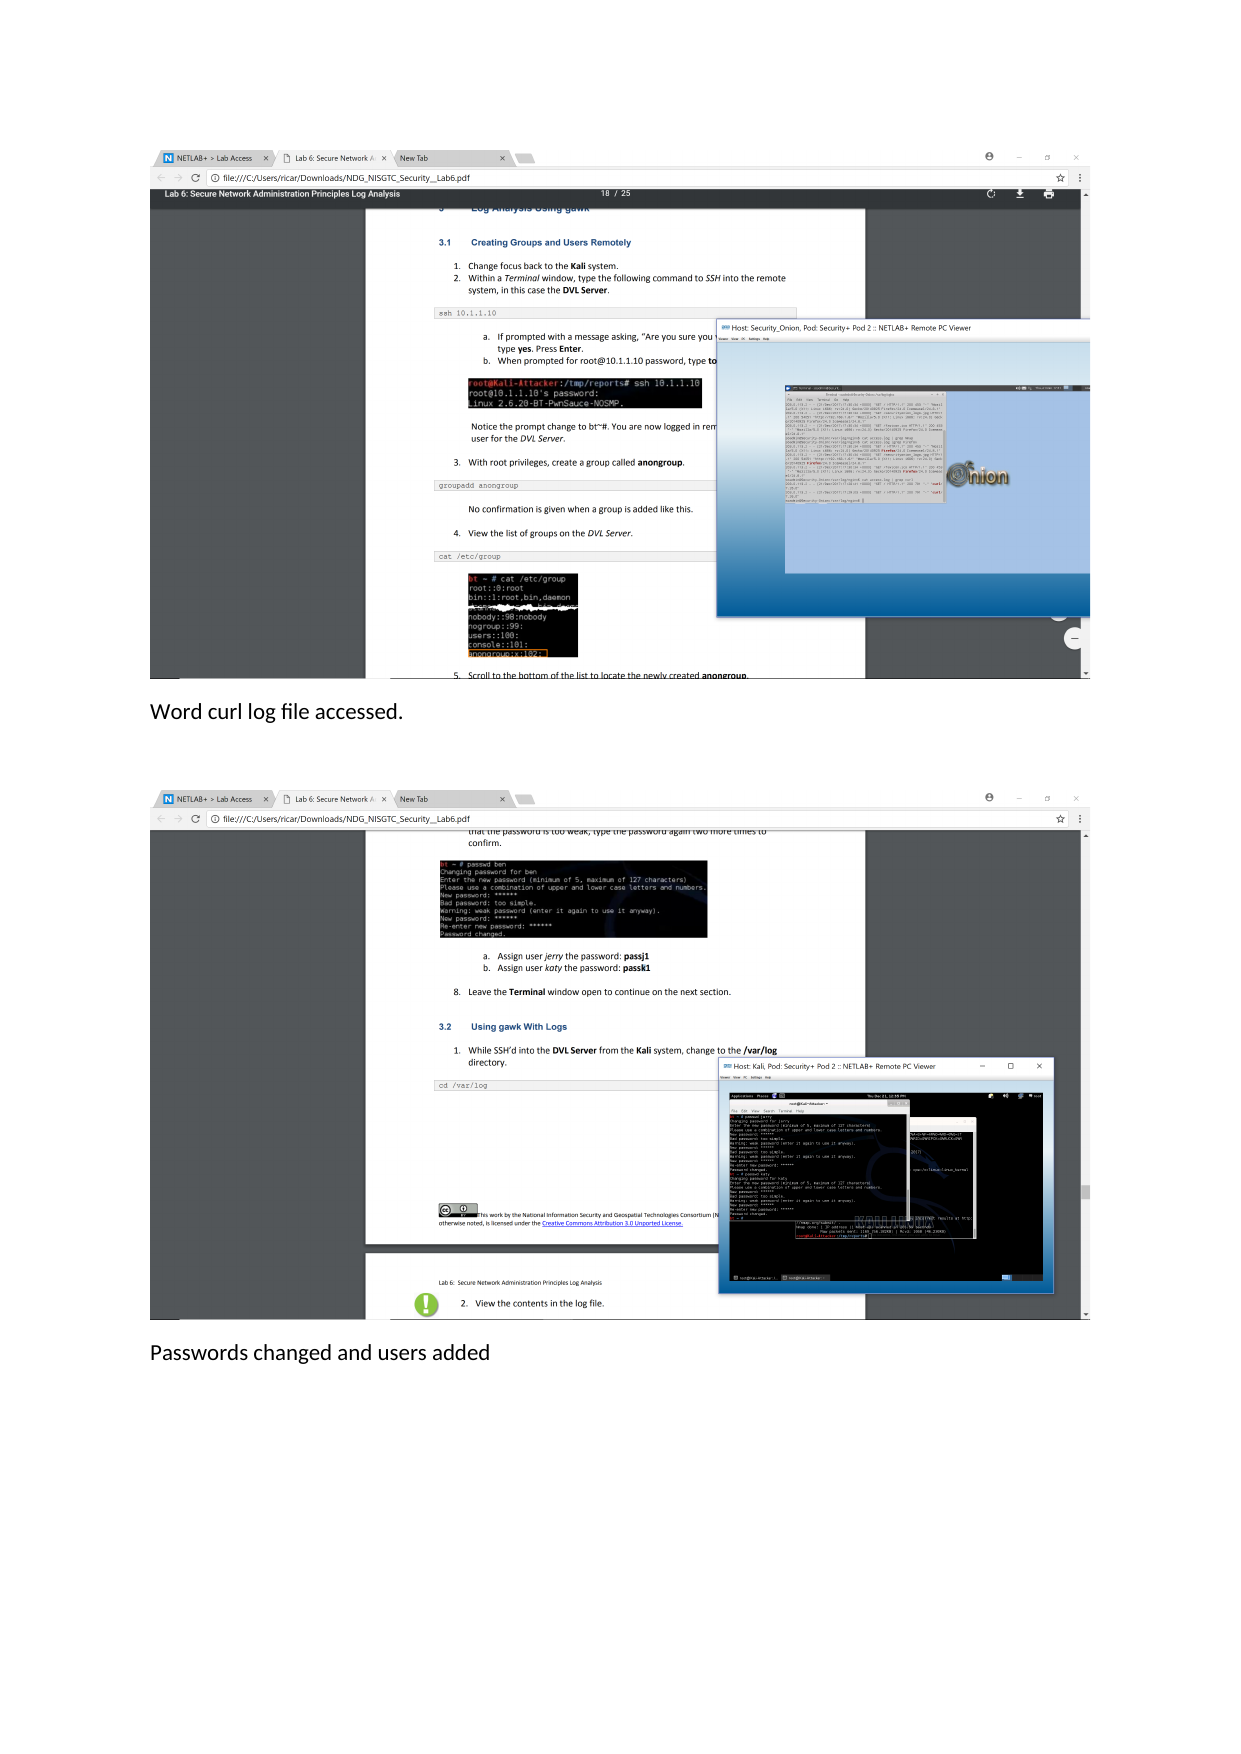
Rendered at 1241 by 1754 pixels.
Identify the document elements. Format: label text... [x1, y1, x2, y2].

text Passwords changed and users added [150, 1338, 1090, 1366]
text Word curl log file accessed. [150, 697, 1090, 725]
